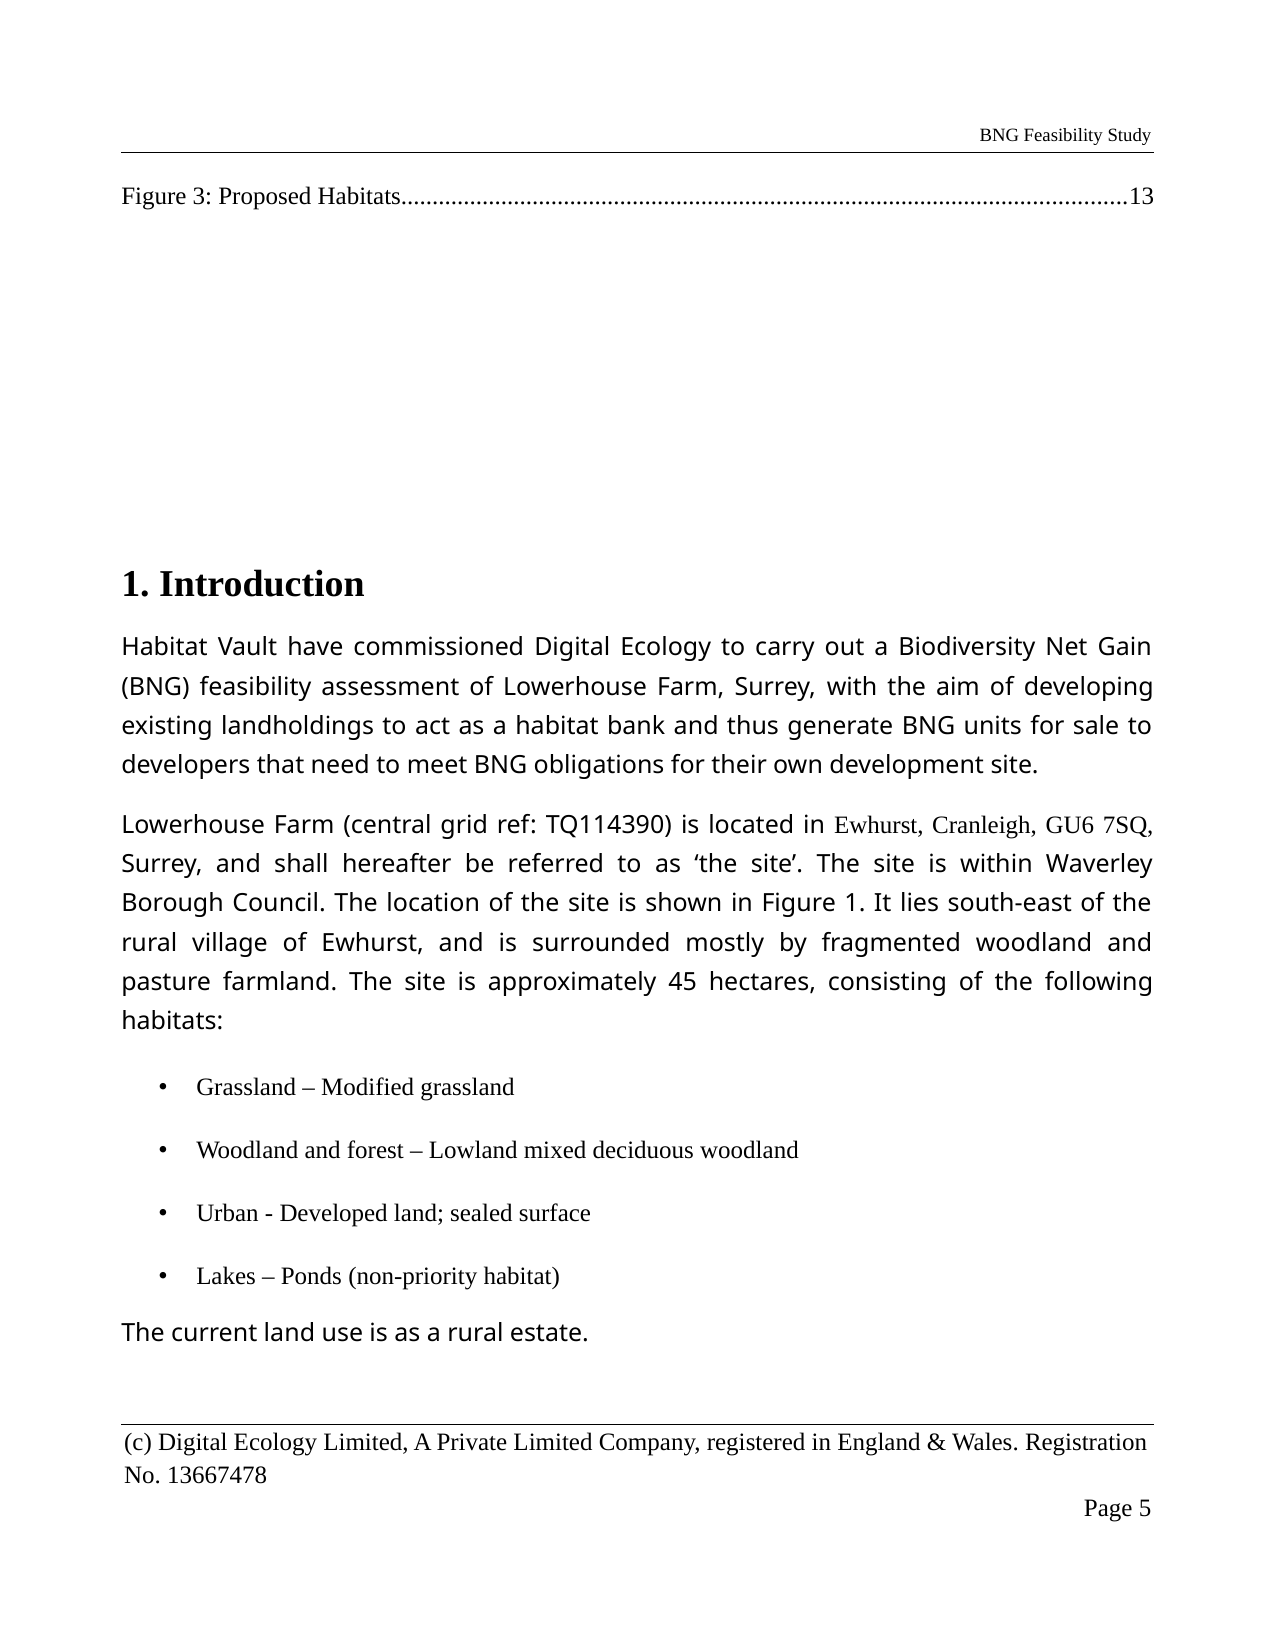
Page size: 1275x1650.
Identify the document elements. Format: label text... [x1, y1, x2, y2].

text The current land use is as a rural estate. [121, 1315, 1154, 1349]
text Lowerhouse Farm (central grid ref: TQ114390) is located in Ewhurst, Cranleigh, GU6 7SQ, Surrey, and shall hereafter be referred to as ‘the site’. The site is within Waverley Borough Council. The location of the site is shown in Figure 1. It lies south-east of the rural village of Ewhurst, and is surrounded mostly by fragmented woodland and pasture farmland. The site is approximately 45 hectares, consisting of the following habitats: [121, 807, 1154, 1037]
text Habitat Vault have commissioned Digital Ecology to carry out a Biodiversity Net Gain (BNG) feasibility assessment of Lowerhouse Farm, Surrey, with the aim of developing existing landholdings to act as a habitat bank and thus generate BNG units for sale to developers that need to meet BNG obligations for their own development site. [121, 629, 1154, 781]
list Lakes – Ponds (non-priority habitat) [158, 1261, 1154, 1289]
list Urban - Developed land; sealed surface [158, 1198, 1154, 1226]
list Woodland and forest – Lowland mixed deciduous woodland [158, 1135, 1154, 1163]
text Figure 3: Proposed Habitats 13 [121, 181, 1154, 210]
list Grassland – Modified grassland [158, 1072, 1154, 1100]
subtitle 1. Introduction [121, 561, 1154, 604]
